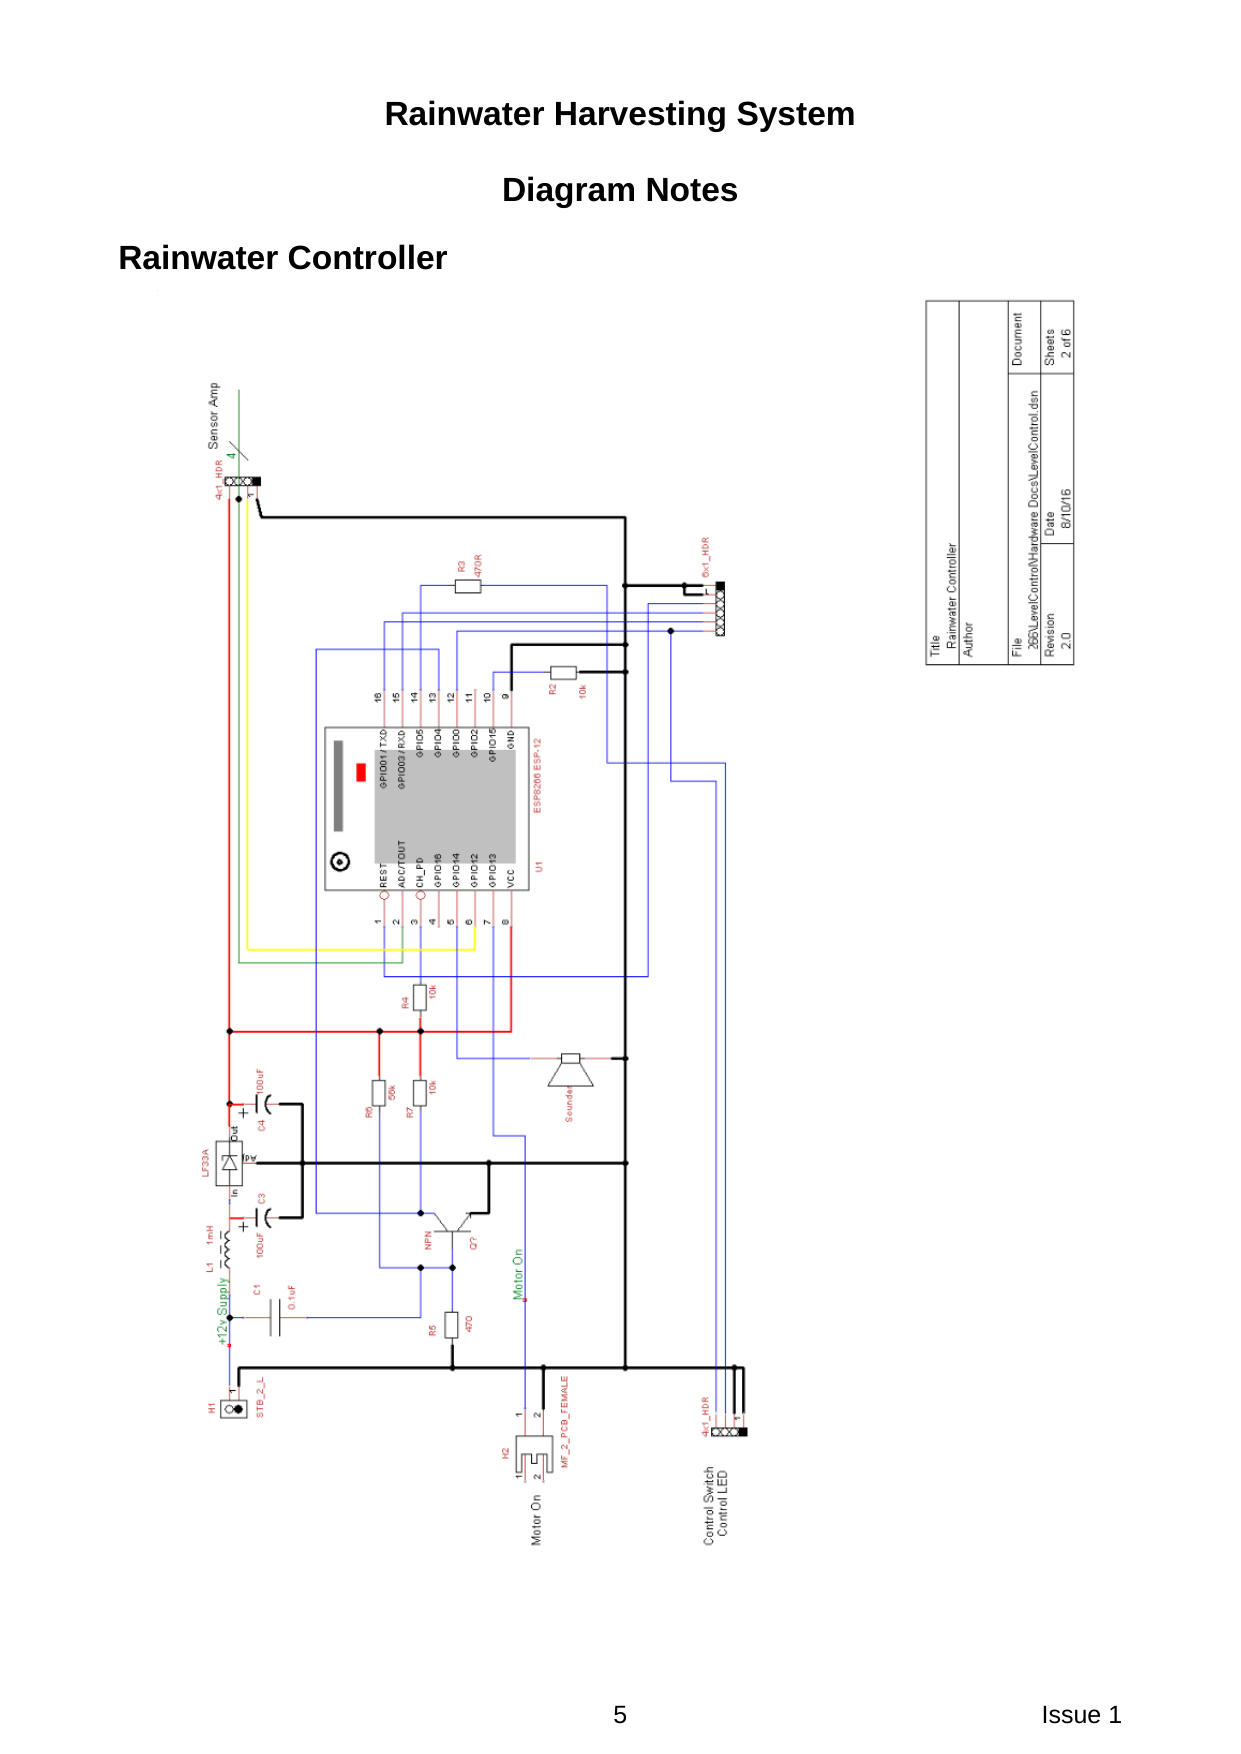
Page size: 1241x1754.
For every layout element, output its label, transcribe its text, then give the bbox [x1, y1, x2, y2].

subtitle Rainwater Controller [118, 238, 1122, 277]
picture [158, 291, 1084, 1613]
